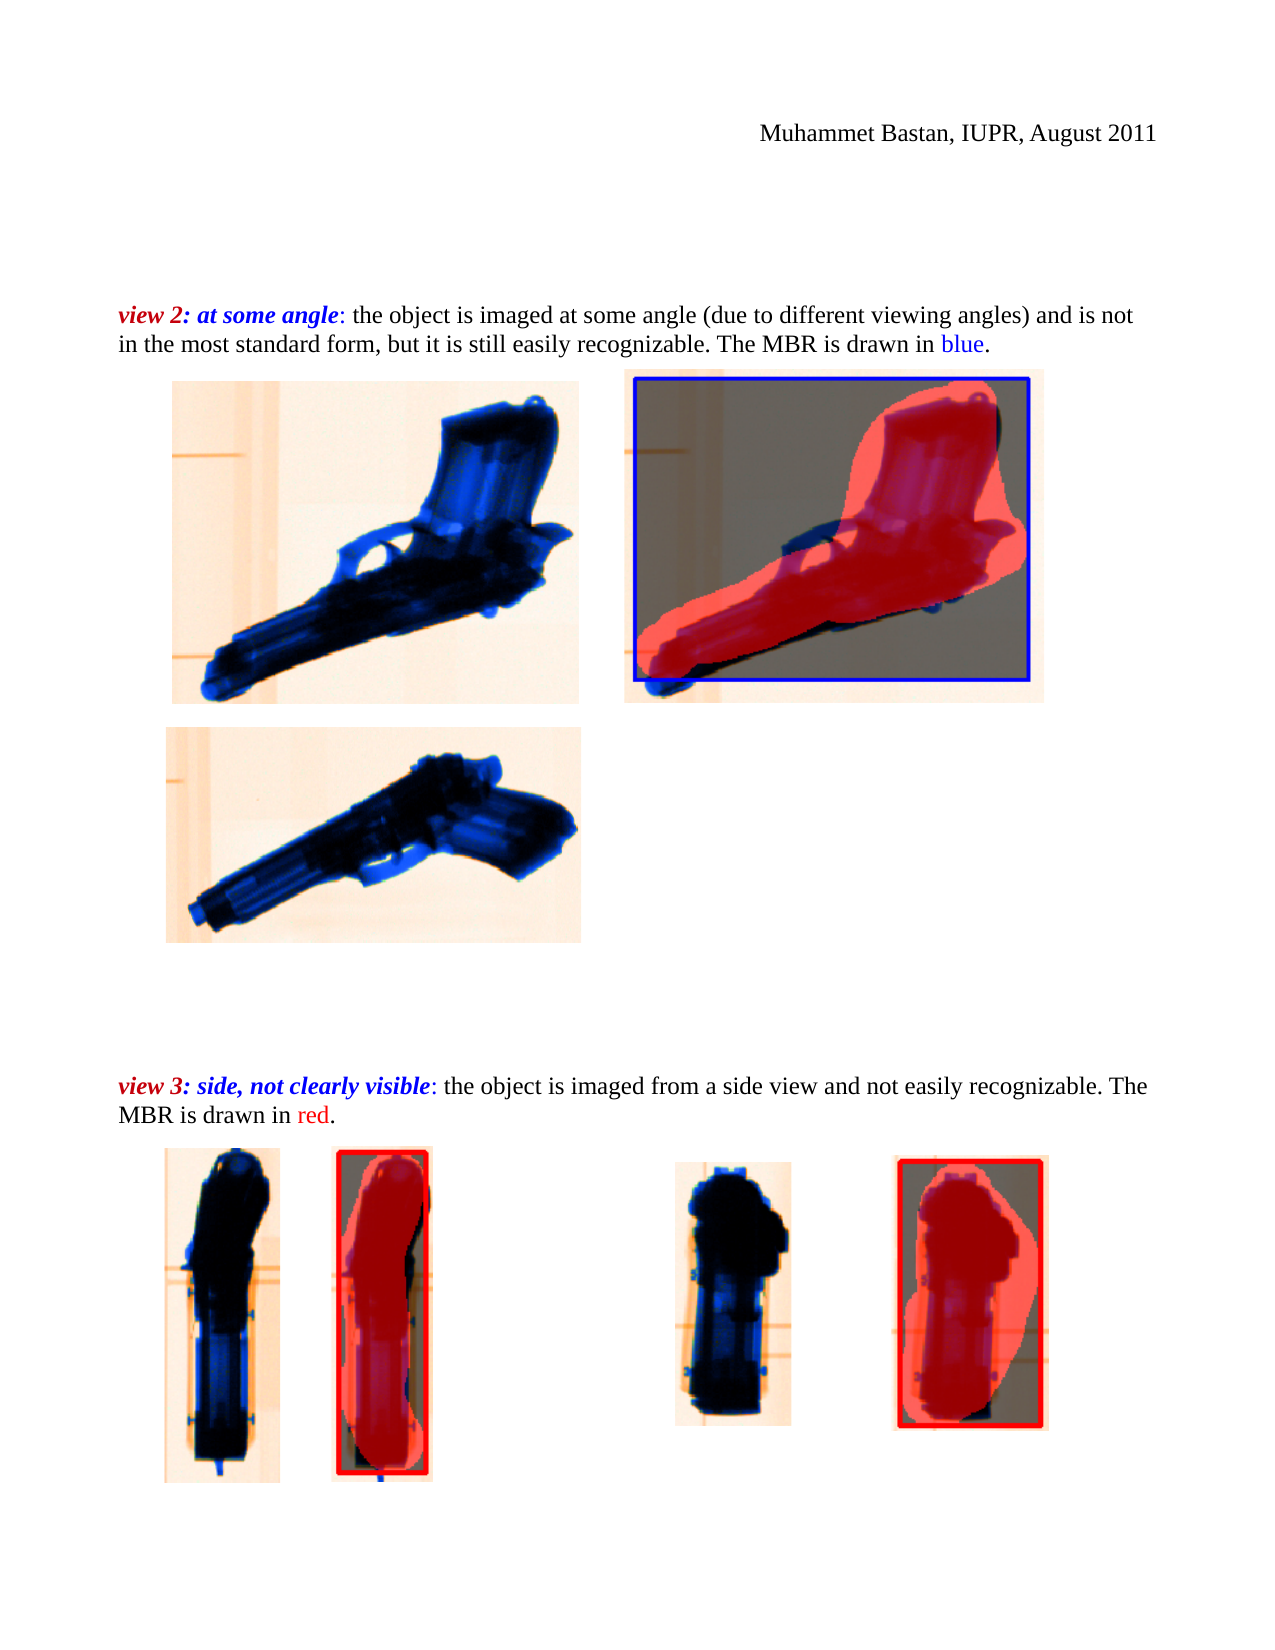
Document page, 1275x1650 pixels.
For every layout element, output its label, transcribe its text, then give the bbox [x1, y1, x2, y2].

text view 2: at some angle: the object is imaged at some angle (due to different viewing angles) and is not in the most standard form, but it is still easily recognizable. The MBR is drawn in blue. [118, 300, 1157, 358]
picture [331, 1146, 433, 1482]
picture [172, 381, 579, 704]
picture [891, 1155, 1049, 1431]
picture [624, 369, 1045, 703]
picture [164, 1148, 281, 1483]
picture [165, 727, 582, 943]
text view 3: side, not clearly visible: the object is imaged from a side view and not easily recognizable. The MBR is drawn in red. [118, 1071, 1157, 1129]
picture [675, 1162, 792, 1426]
